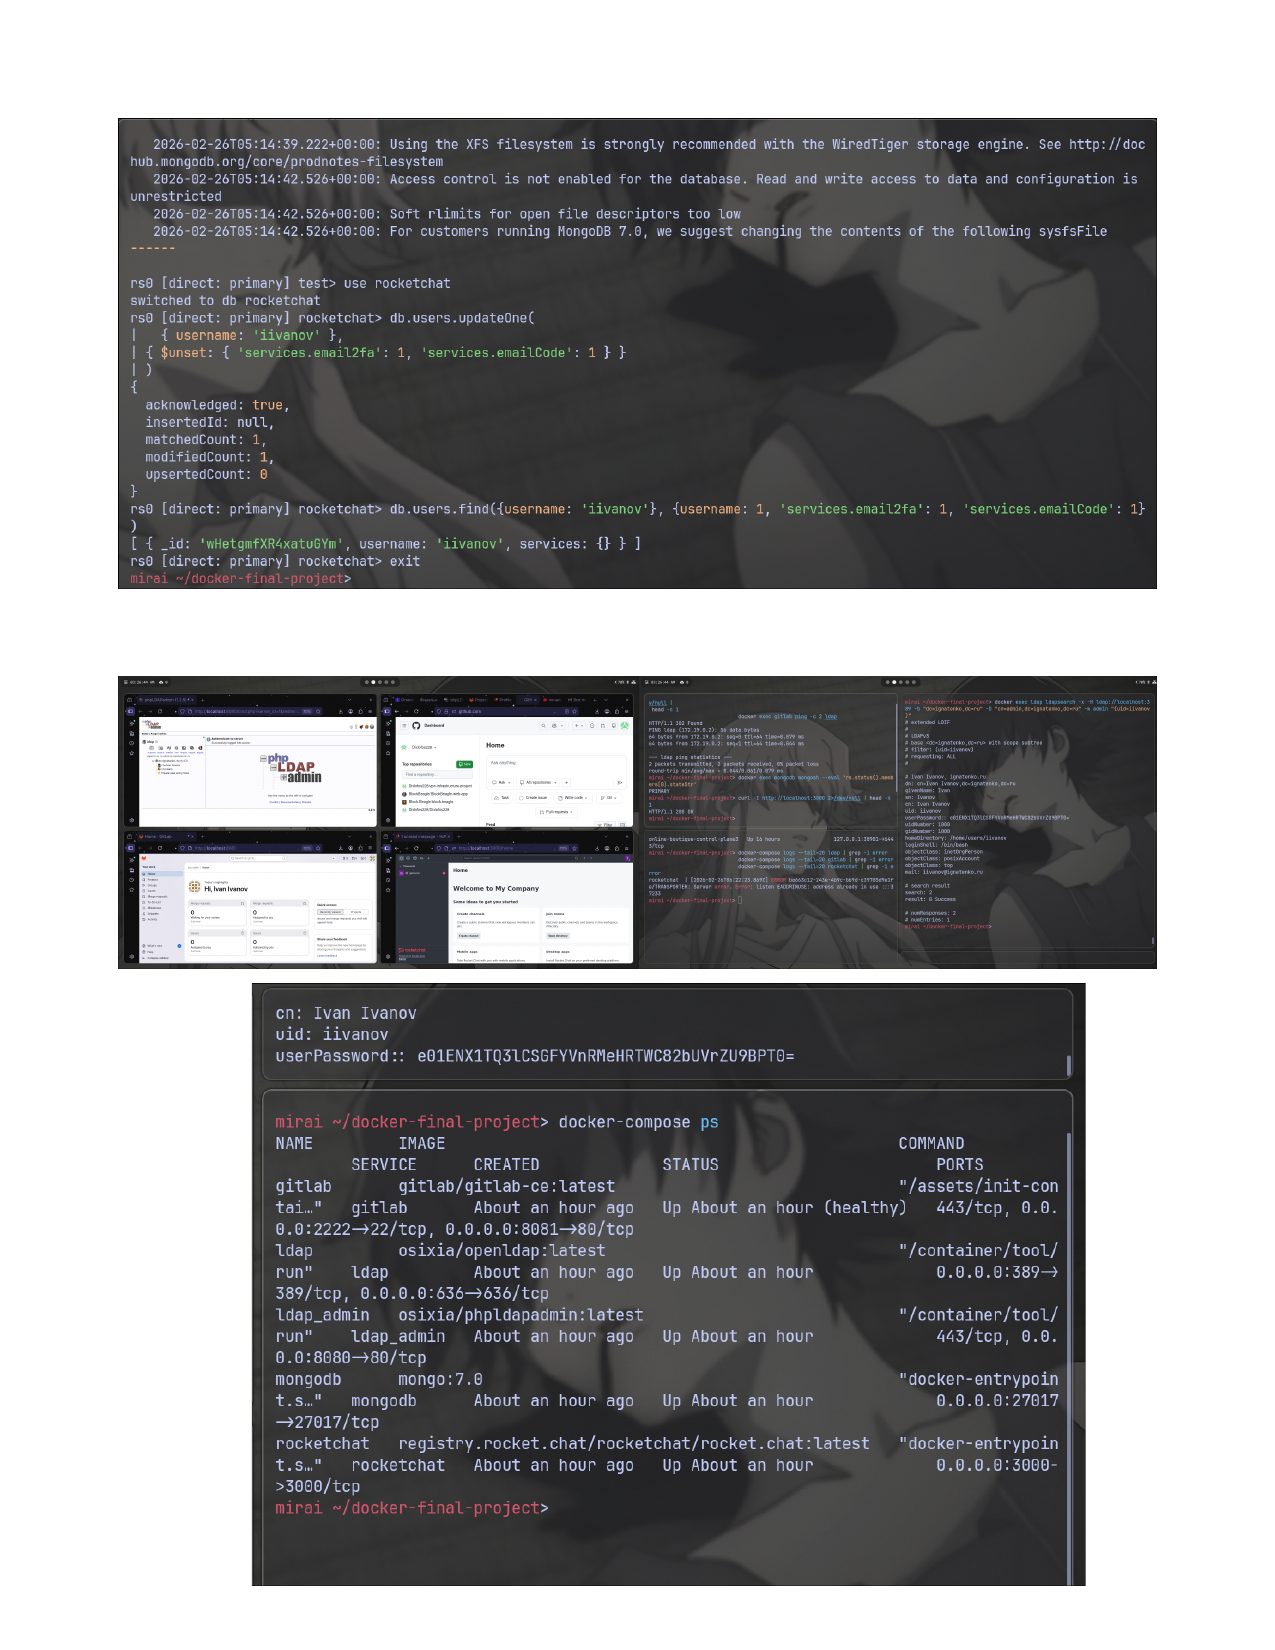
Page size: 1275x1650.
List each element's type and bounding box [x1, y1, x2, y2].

picture [118, 676, 1157, 969]
picture [251, 983, 1086, 1586]
picture [118, 118, 1157, 589]
